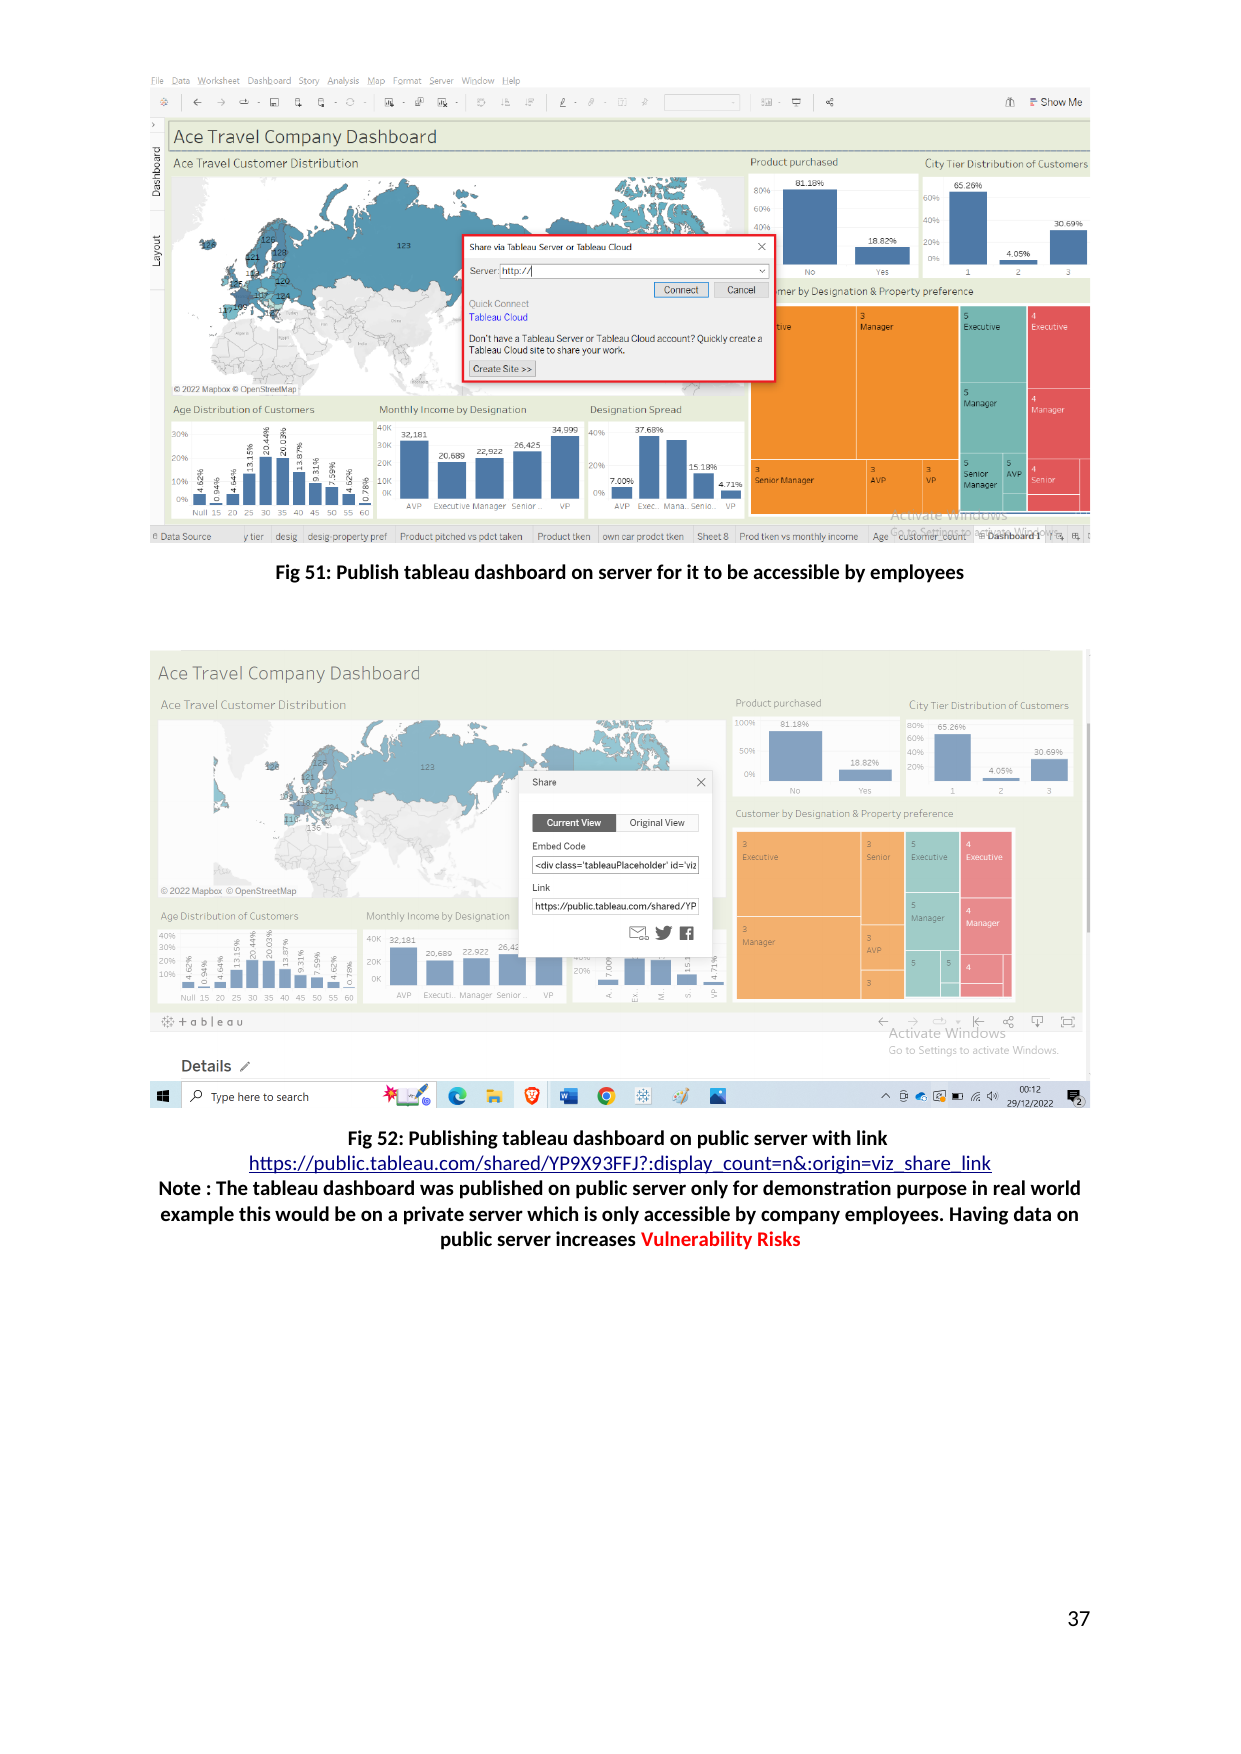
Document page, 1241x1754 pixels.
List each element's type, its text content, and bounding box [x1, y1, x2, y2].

text Fig 52: Publishing tableau dashboard on public server with link https://public.tableau.com/shared/YP9X93FFJ?:display_count=n&:origin=viz_share_link Note : The tableau dashboard was published on public server only for demonstration purpose in real world example this would be on a private server which is only accessible by company employees. Having data on public server increases Vulnerability Risks [150, 1125, 1090, 1252]
text Fig 51: Publish tableau dashboard on server for it to be accessible by employees [150, 559, 1090, 584]
